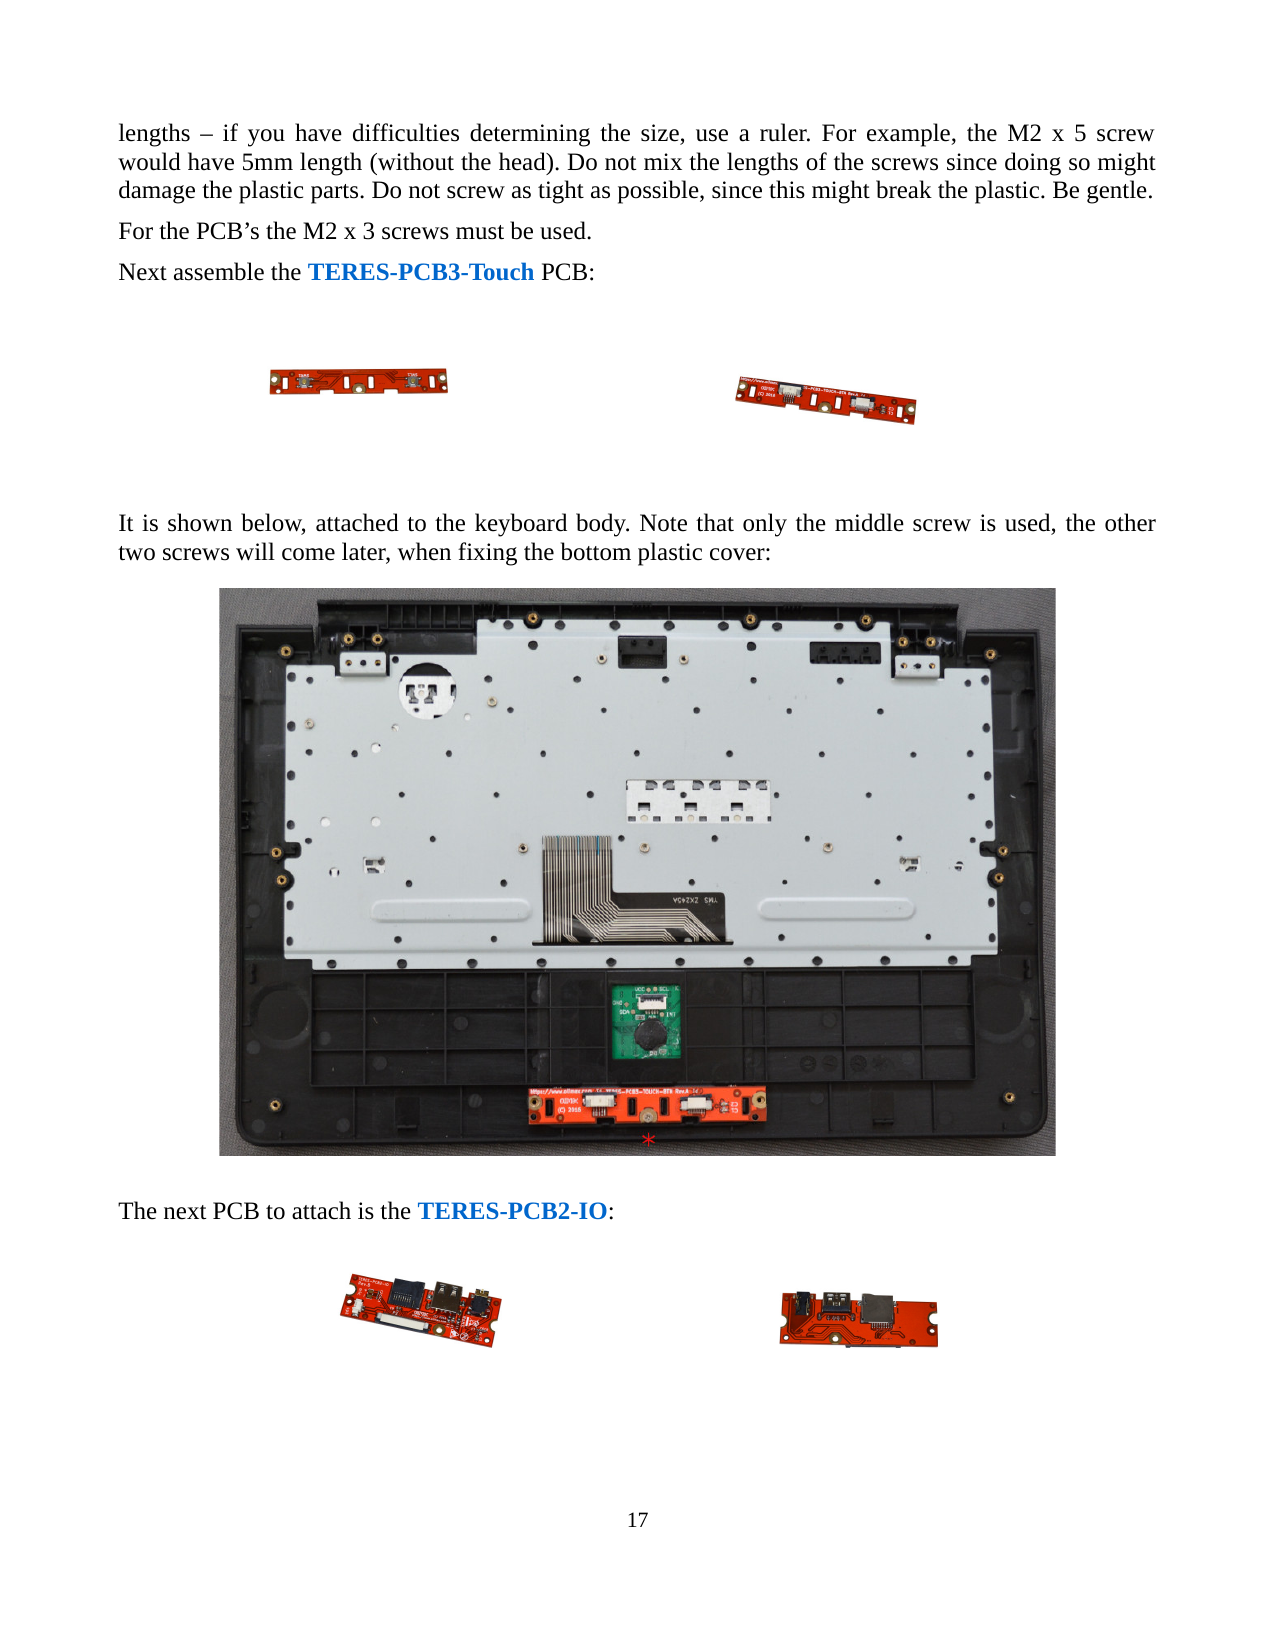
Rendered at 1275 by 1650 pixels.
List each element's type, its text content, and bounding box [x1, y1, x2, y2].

text It is shown below, attached to the keyboard body. Note that only the middle screw is used, the other two screws will come later, when fixing the bottom plastic cover: [118, 508, 1157, 566]
text The next PCB to attach is the TERES-PCB2-IO: [118, 1196, 1157, 1225]
picture [223, 314, 494, 449]
picture [690, 333, 961, 468]
text Next assemble the TERES-PCB3-Touch PCB: [118, 257, 1157, 285]
text lengths – if you have difficulties determining the size, use a ruler. For example, the M2 x 5 screw would have 5mm length (without the head). Do not mix the lengths of the screws since doing so might damage the plastic parts. Do not screw as tight as possible, since this might break the plastic. Be gentle. [118, 118, 1157, 204]
text For the PCB’s the M2 x 3 screws must be used. [118, 216, 1157, 245]
picture [285, 1244, 556, 1379]
picture [723, 1252, 994, 1387]
picture [219, 588, 1056, 1156]
